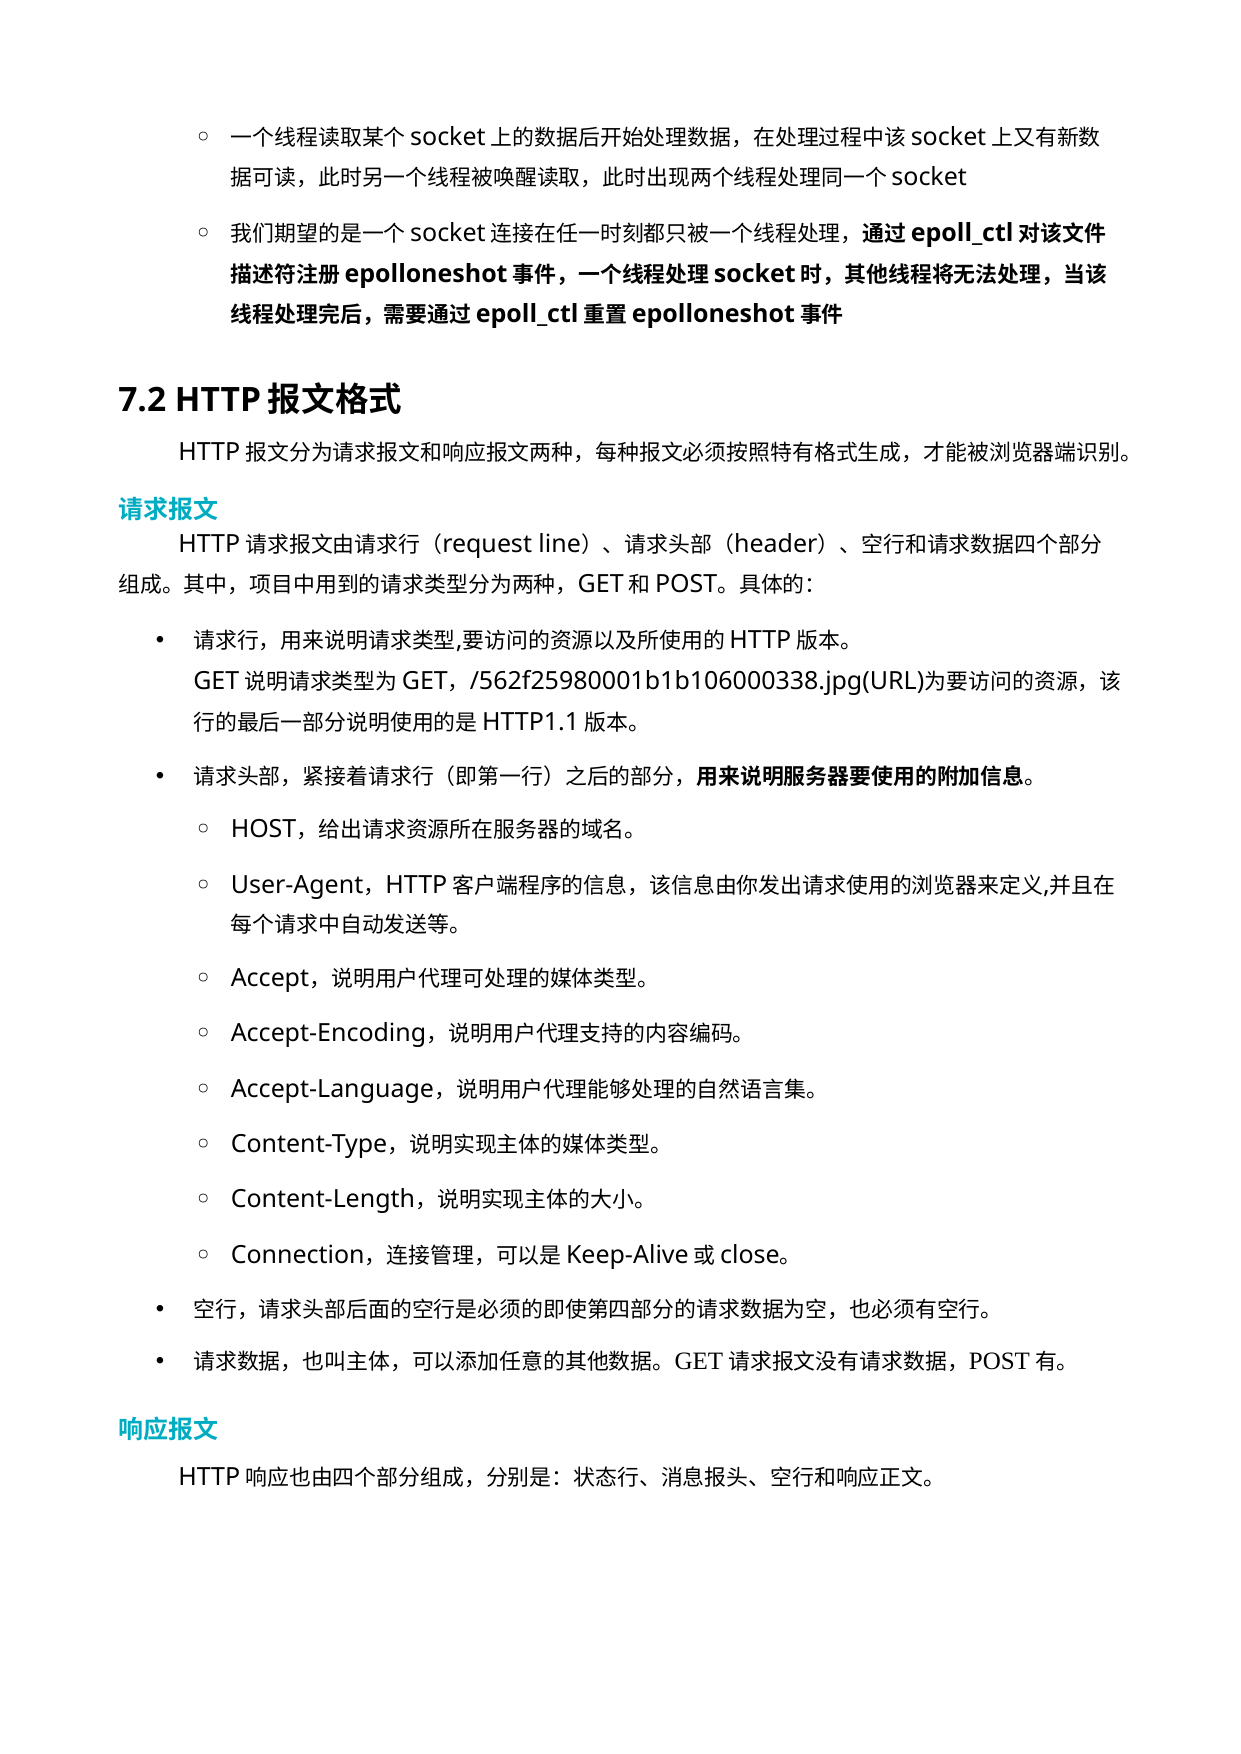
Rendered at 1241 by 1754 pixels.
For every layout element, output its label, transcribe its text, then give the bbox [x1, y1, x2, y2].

list User-Agent，HTTP客户端程序的信息，该信息由你发出请求使用的浏览器来定义,并且在每个请求中自动发送等。 [193, 867, 1122, 938]
list Content-Length，说明实现主体的大小。 [193, 1181, 1122, 1215]
text HTTP请求报文由请求行（request line）、请求头部（header）、空行和请求数据四个部分组成。其中，项目中用到的请求类型分为两种，GET和POST。具体的： [118, 525, 1122, 600]
list 我们期望的是一个socket连接在任一时刻都只被一个线程处理，通过epoll_ctl对该文件描述符注册epolloneshot事件，一个线程处理socket时，其他线程将无法处理，当该线程处理完后，需要通过epoll_ctl重置epolloneshot事件 [193, 214, 1122, 330]
list Content-Type，说明实现主体的媒体类型。 [193, 1126, 1122, 1160]
list Connection，连接管理，可以是Keep-Alive或close。 [193, 1236, 1122, 1271]
text HTTP报文分为请求报文和响应报文两种，每种报文必须按照特有格式生成，才能被浏览器端识别。 [118, 434, 1122, 468]
list 请求头部，紧接着请求行（即第一行）之后的部分，用来说明服务器要使用的附加信息。 [156, 759, 1122, 790]
subtitle 请求报文 [118, 489, 1122, 525]
list Accept-Encoding，说明用户代理支持的内容编码。 [193, 1015, 1122, 1049]
list 空行，请求头部后面的空行是必须的即使第四部分的请求数据为空，也必须有空行。 [156, 1292, 1122, 1323]
list 请求行，用来说明请求类型,要访问的资源以及所使用的HTTP版本。 GET说明请求类型为GET，/562f25980001b1b106000338.jpg(URL)为要访问的资源，该行的最后一部分说明使用的是HTTP1.1版本。 [156, 622, 1122, 737]
list 请求数据，也叫主体，可以添加任意的其他数据。GET请求报文没有请求数据，POST有。 [156, 1344, 1122, 1376]
subtitle 7.2 HTTP报文格式 [118, 372, 1122, 421]
text HTTP响应也由四个部分组成，分别是：状态行、消息报头、空行和响应正文。 [118, 1458, 1122, 1492]
subtitle 响应报文 [118, 1409, 1122, 1446]
list HOST，给出请求资源所在服务器的域名。 [193, 811, 1122, 845]
list Accept-Language，说明用户代理能够处理的自然语言集。 [193, 1070, 1122, 1104]
list 一个线程读取某个socket上的数据后开始处理数据，在处理过程中该socket上又有新数据可读，此时另一个线程被唤醒读取，此时出现两个线程处理同一个socket [193, 118, 1122, 193]
list Accept，说明用户代理可处理的媒体类型。 [193, 959, 1122, 993]
